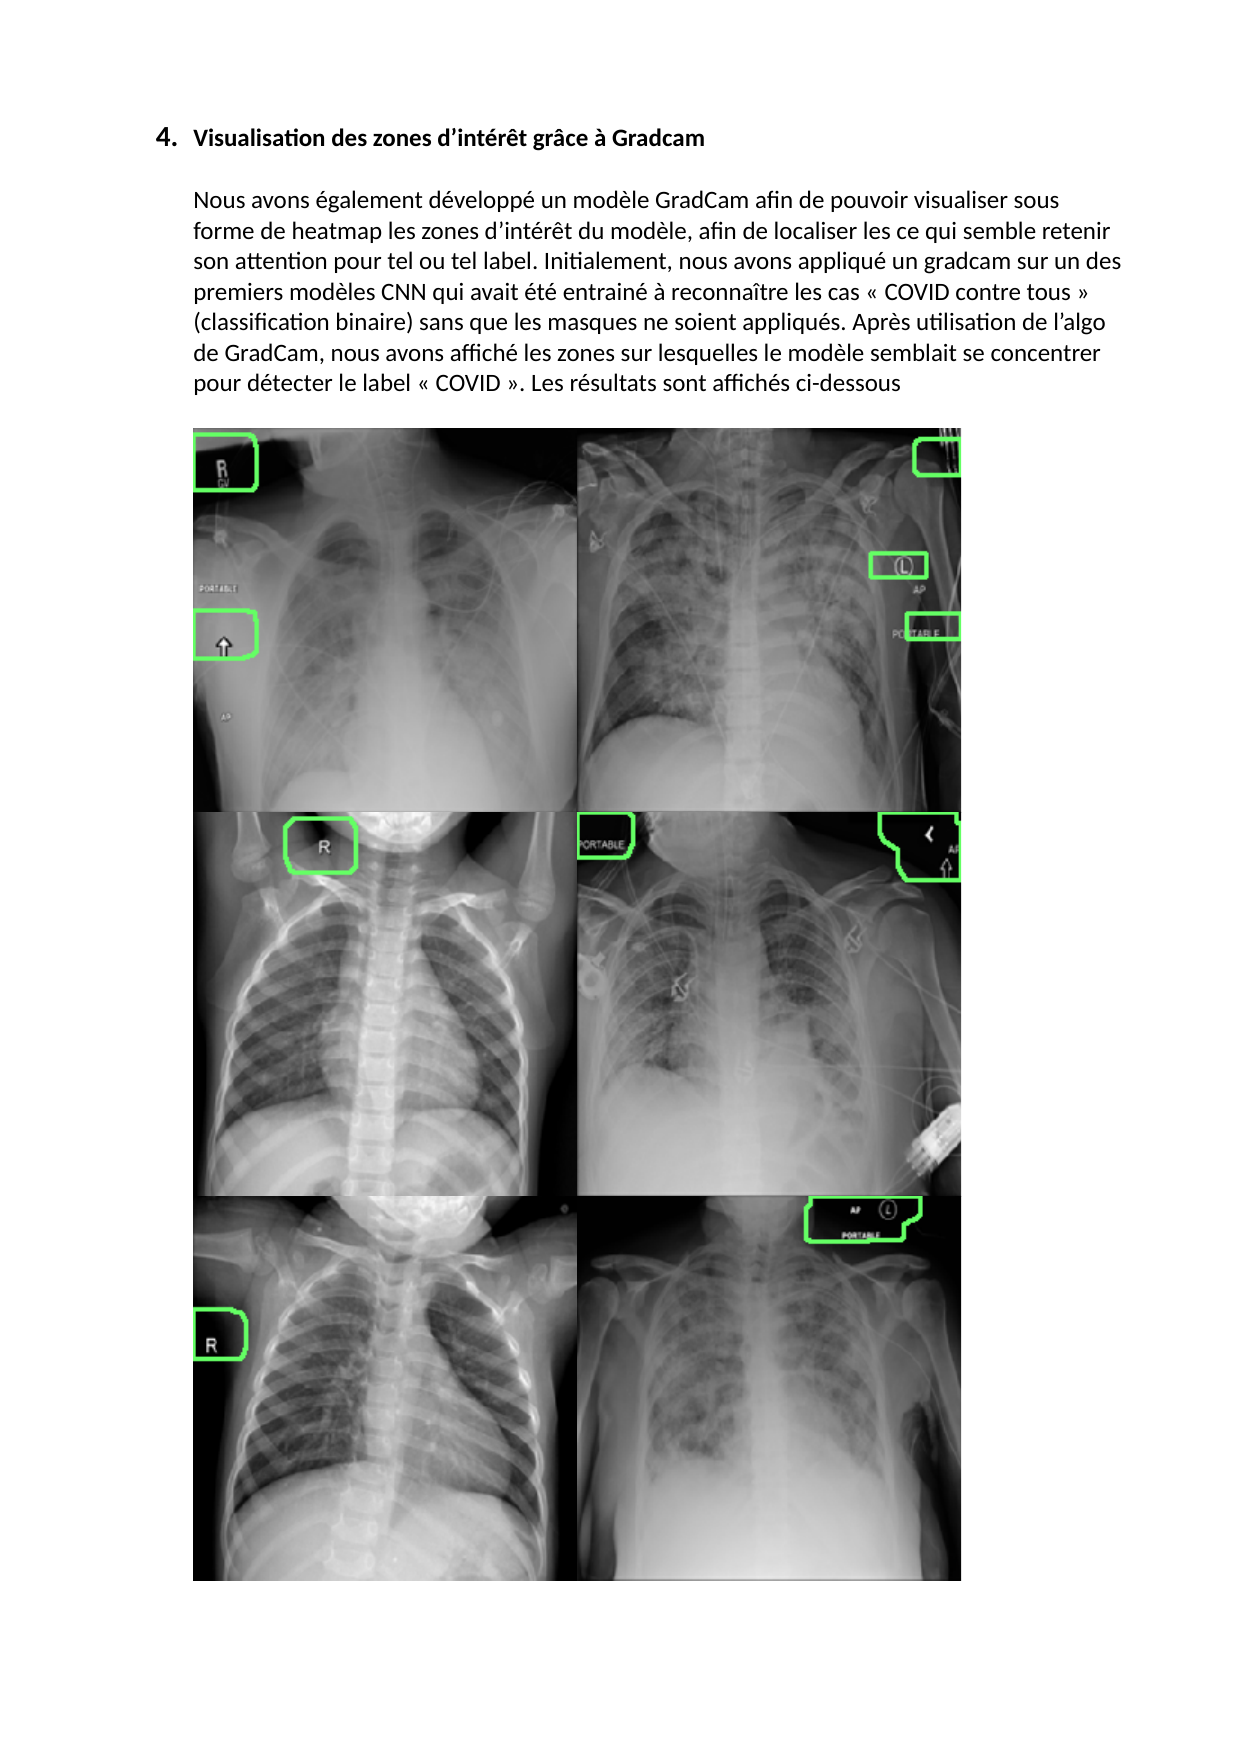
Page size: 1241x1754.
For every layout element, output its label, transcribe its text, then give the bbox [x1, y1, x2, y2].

list Visualisation des zones d’intérêt grâce à Gradcam Nous avons également développé un modèle GradCam afin de pouvoir visualiser sous forme de heatmap les zones d’intérêt du modèle, afin de localiser les ce qui semble retenir son attention pour tel ou tel label. Initialement, nous avons appliqué un gradcam sur un des premiers modèles CNN qui avait été entrainé à reconnaître les cas « COVID contre tous » (classification binaire) sans que les masques ne soient appliqués. Après utilisation de l’algo de GradCam, nous avons affiché les zones sur lesquelles le modèle semblait se concentrer pour détecter le label « COVID ». Les résultats sont affichés ci-dessous [156, 118, 1122, 1611]
picture [193, 428, 962, 1581]
